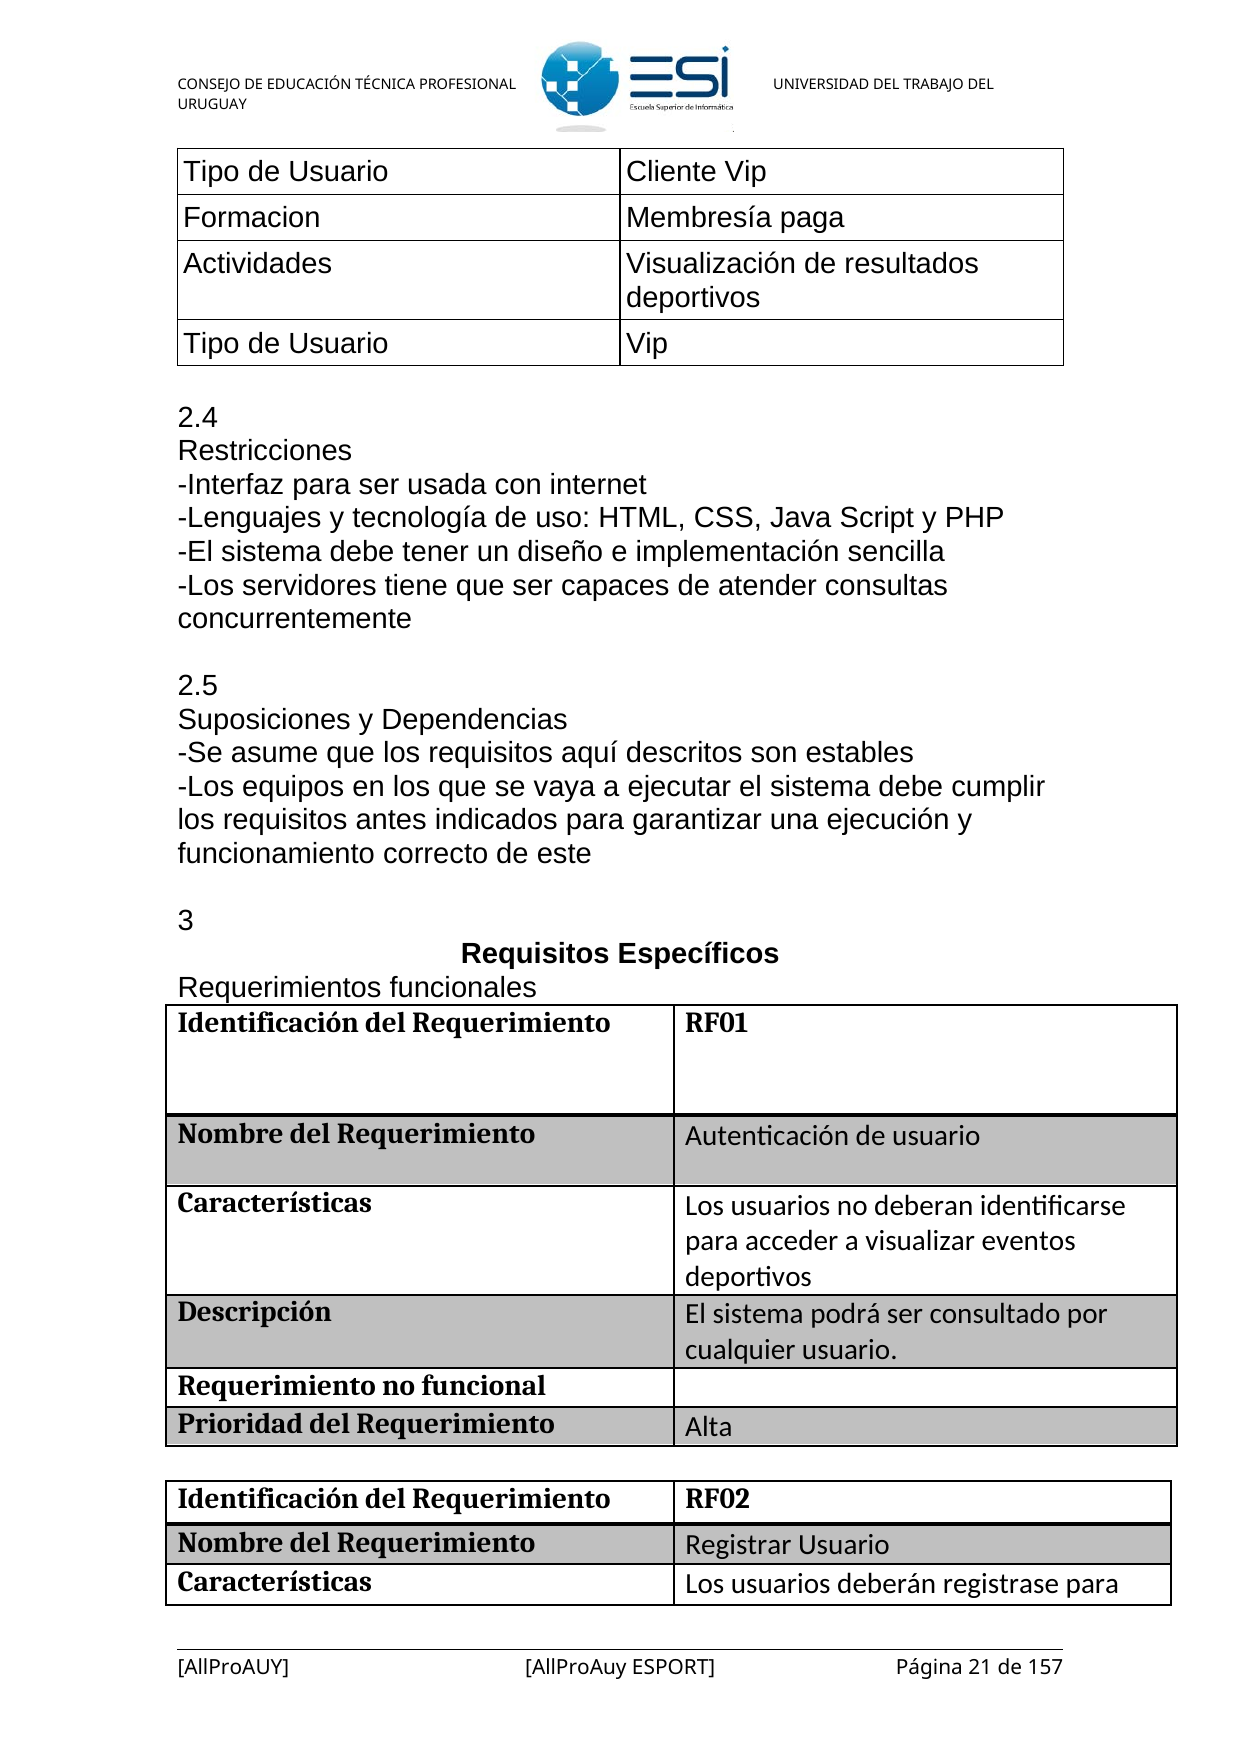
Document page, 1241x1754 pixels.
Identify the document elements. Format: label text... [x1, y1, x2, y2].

picture [534, 39, 734, 132]
text Restricciones [177, 433, 1063, 467]
table_cell Nombre del Requerimiento [167, 1526, 673, 1563]
table_cell Actividades [178, 241, 619, 319]
table_cell Prioridad del Requerimiento [167, 1408, 673, 1444]
table_cell Autenticación de usuario [675, 1117, 1176, 1184]
table_header Cliente Vip [621, 149, 1063, 194]
text Suposiciones y Dependencias [177, 702, 1063, 735]
text 2.4 [177, 400, 1063, 433]
table_cell Nombre del Requerimiento [167, 1117, 673, 1184]
table_cell Alta [675, 1408, 1176, 1444]
table_cell Registrar Usuario [675, 1526, 1170, 1563]
table_cell Los usuarios no deberan identificarse para acceder a visualizar eventos deportivos [675, 1187, 1176, 1293]
table_cell Tipo de Usuario [178, 320, 619, 365]
text Requisitos Específicos [177, 937, 1063, 970]
table_header RF02 [675, 1482, 1170, 1522]
table_cell Membresía paga [621, 195, 1063, 240]
table_cell Vip [621, 320, 1063, 365]
table_cell El sistema podrá ser consultado por cualquier usuario. [675, 1296, 1176, 1367]
table_cell Características [167, 1565, 673, 1604]
text 3 [177, 903, 1063, 937]
text 2.5 [177, 668, 1063, 702]
table_cell Descripción [167, 1296, 673, 1367]
table_header RF01 [675, 1006, 1176, 1112]
table_header Tipo de Usuario [178, 149, 619, 194]
text -Interfaz para ser usada con internet [177, 467, 1063, 501]
text -El sistema debe tener un diseño e implementación sencilla [177, 534, 1063, 568]
text -Lenguajes y tecnología de uso: HTML, CSS, Java Script y PHP [177, 501, 1063, 534]
table_cell Formacion [178, 195, 619, 240]
table_cell [675, 1369, 1176, 1406]
text -Los equipos en los que se vaya a ejecutar el sistema debe cumplir los requisitos antes indicados para garantizar una ejecución y funcionamiento correcto de este [177, 769, 1063, 869]
table_cell Características [167, 1187, 673, 1293]
table_header Identificación del Requerimiento [167, 1006, 673, 1112]
text Requerimientos funcionales [177, 970, 1063, 1004]
table_cell Requerimiento no funcional [167, 1369, 673, 1406]
table_cell Los usuarios deberán registrase para [675, 1565, 1170, 1604]
table_header Identificación del Requerimiento [167, 1482, 673, 1522]
text -Los servidores tiene que ser capaces de atender consultas concurrentemente [177, 568, 1063, 635]
text -Se asume que los requisitos aquí descritos son estables [177, 735, 1063, 769]
table_cell Visualización de resultados deportivos [621, 241, 1063, 319]
